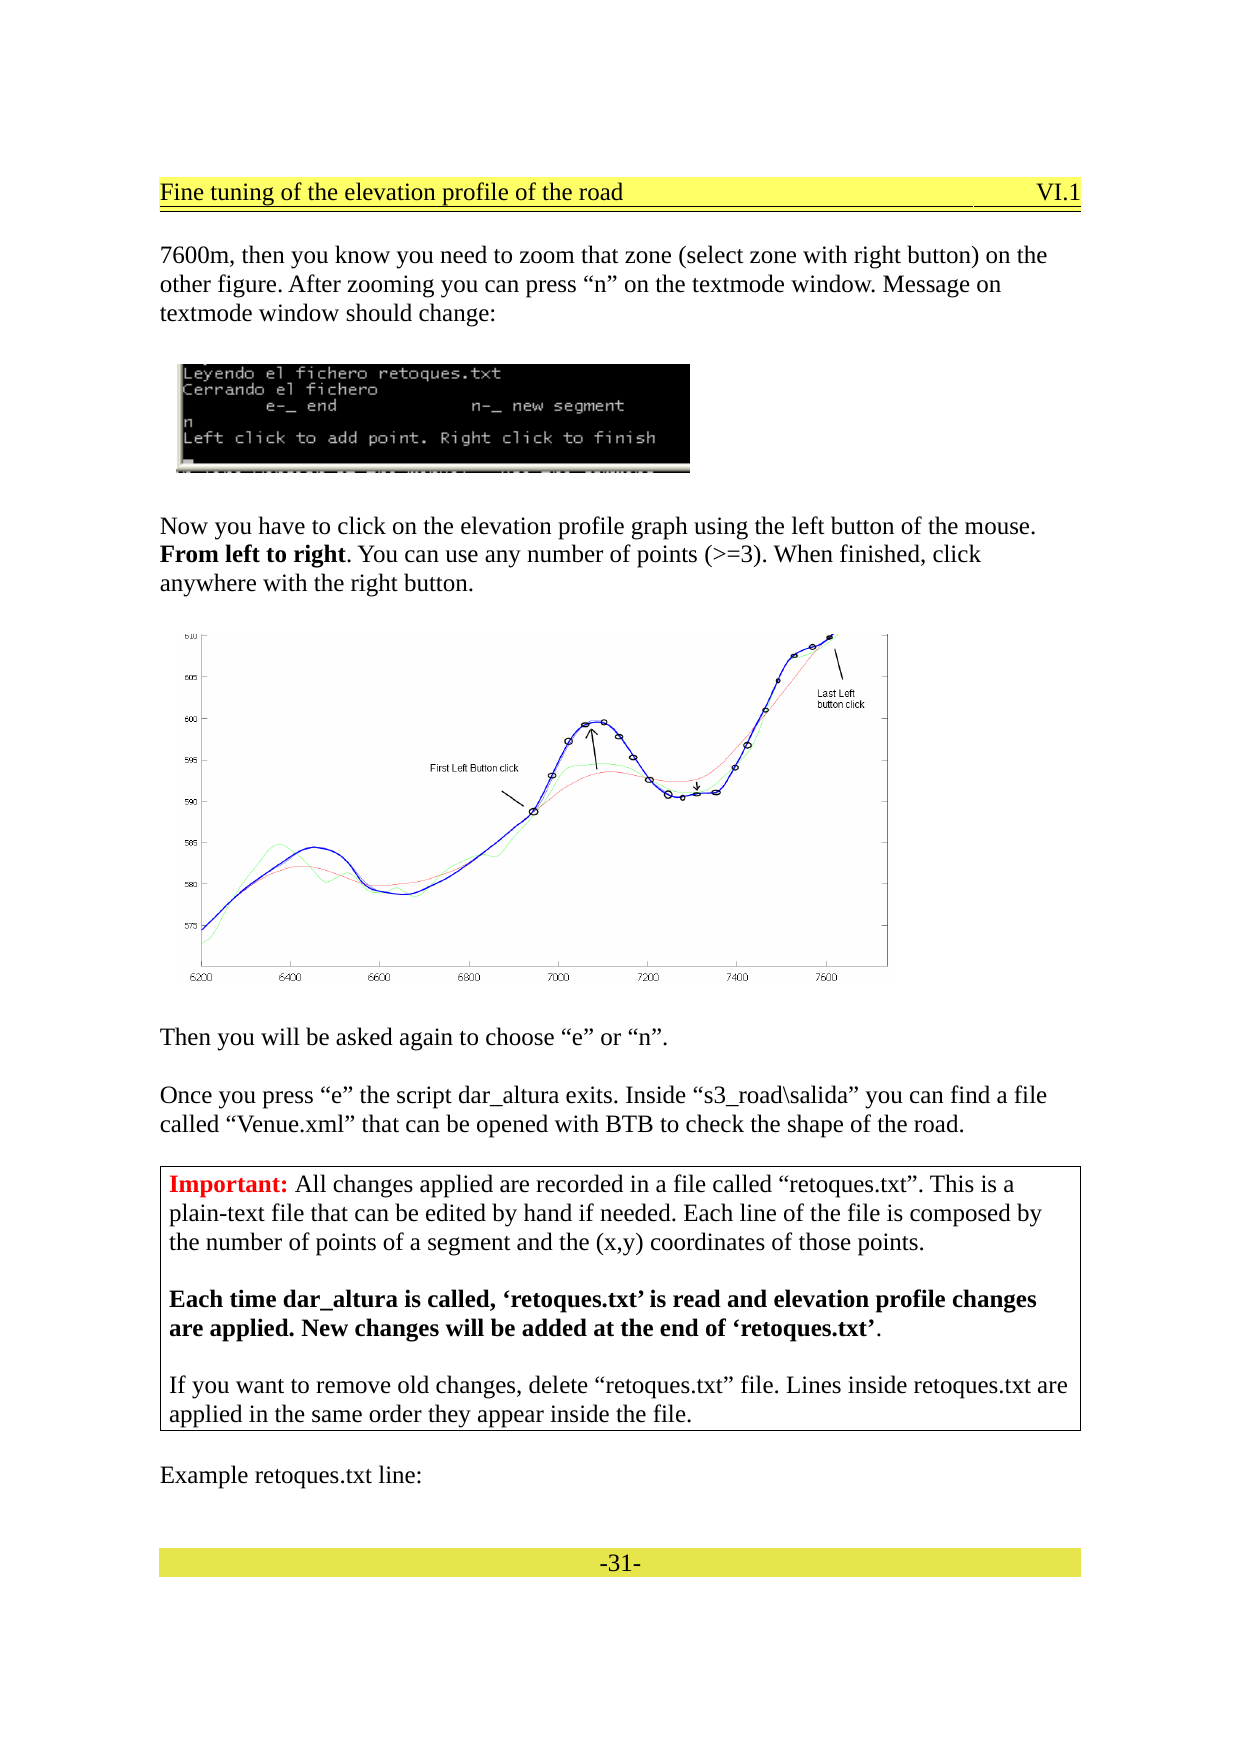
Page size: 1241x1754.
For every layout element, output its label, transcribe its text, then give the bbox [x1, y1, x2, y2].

picture [176, 634, 893, 985]
text Important: All changes applied are recorded in a file called “retoques.txt”. This is a plain-text file that can be edited by hand if needed. Each line of the file is composed by the number of points of a segment and the (x,y) coordinates of those points. [161, 1167, 1080, 1256]
text Now you have to click on the elevation profile graph using the left button of the mouse. From left to right. You can use any number of points (>=3). When finished, click anywhere with the right button. [159, 511, 1081, 597]
text Then you will be asked again to choose “e” or “n”. [159, 1022, 1081, 1051]
picture [176, 364, 690, 473]
text Each time dar_altura is called, ‘retoques.txt’ is read and elevation profile changes are applied. New changes will be added at the end of ‘retoques.txt’. [161, 1281, 1080, 1342]
text Example retoques.txt line: [159, 1460, 1081, 1489]
text 7600m, then you know you need to zoom that zone (select zone with right button) on the other figure. After zooming you can press “n” on the textmode window. Message on textmode window should change: [159, 240, 1081, 327]
text Once you press “e” the script dar_altura exits. Inside “s3_road\salida” you can find a file called “Venue.xml” that can be opened with BTB to check the shape of the road. [159, 1080, 1081, 1137]
text If you want to remove old changes, delete “retoques.txt” file. Lines inside retoques.txt are applied in the same order they appear inside the file. [161, 1367, 1080, 1430]
